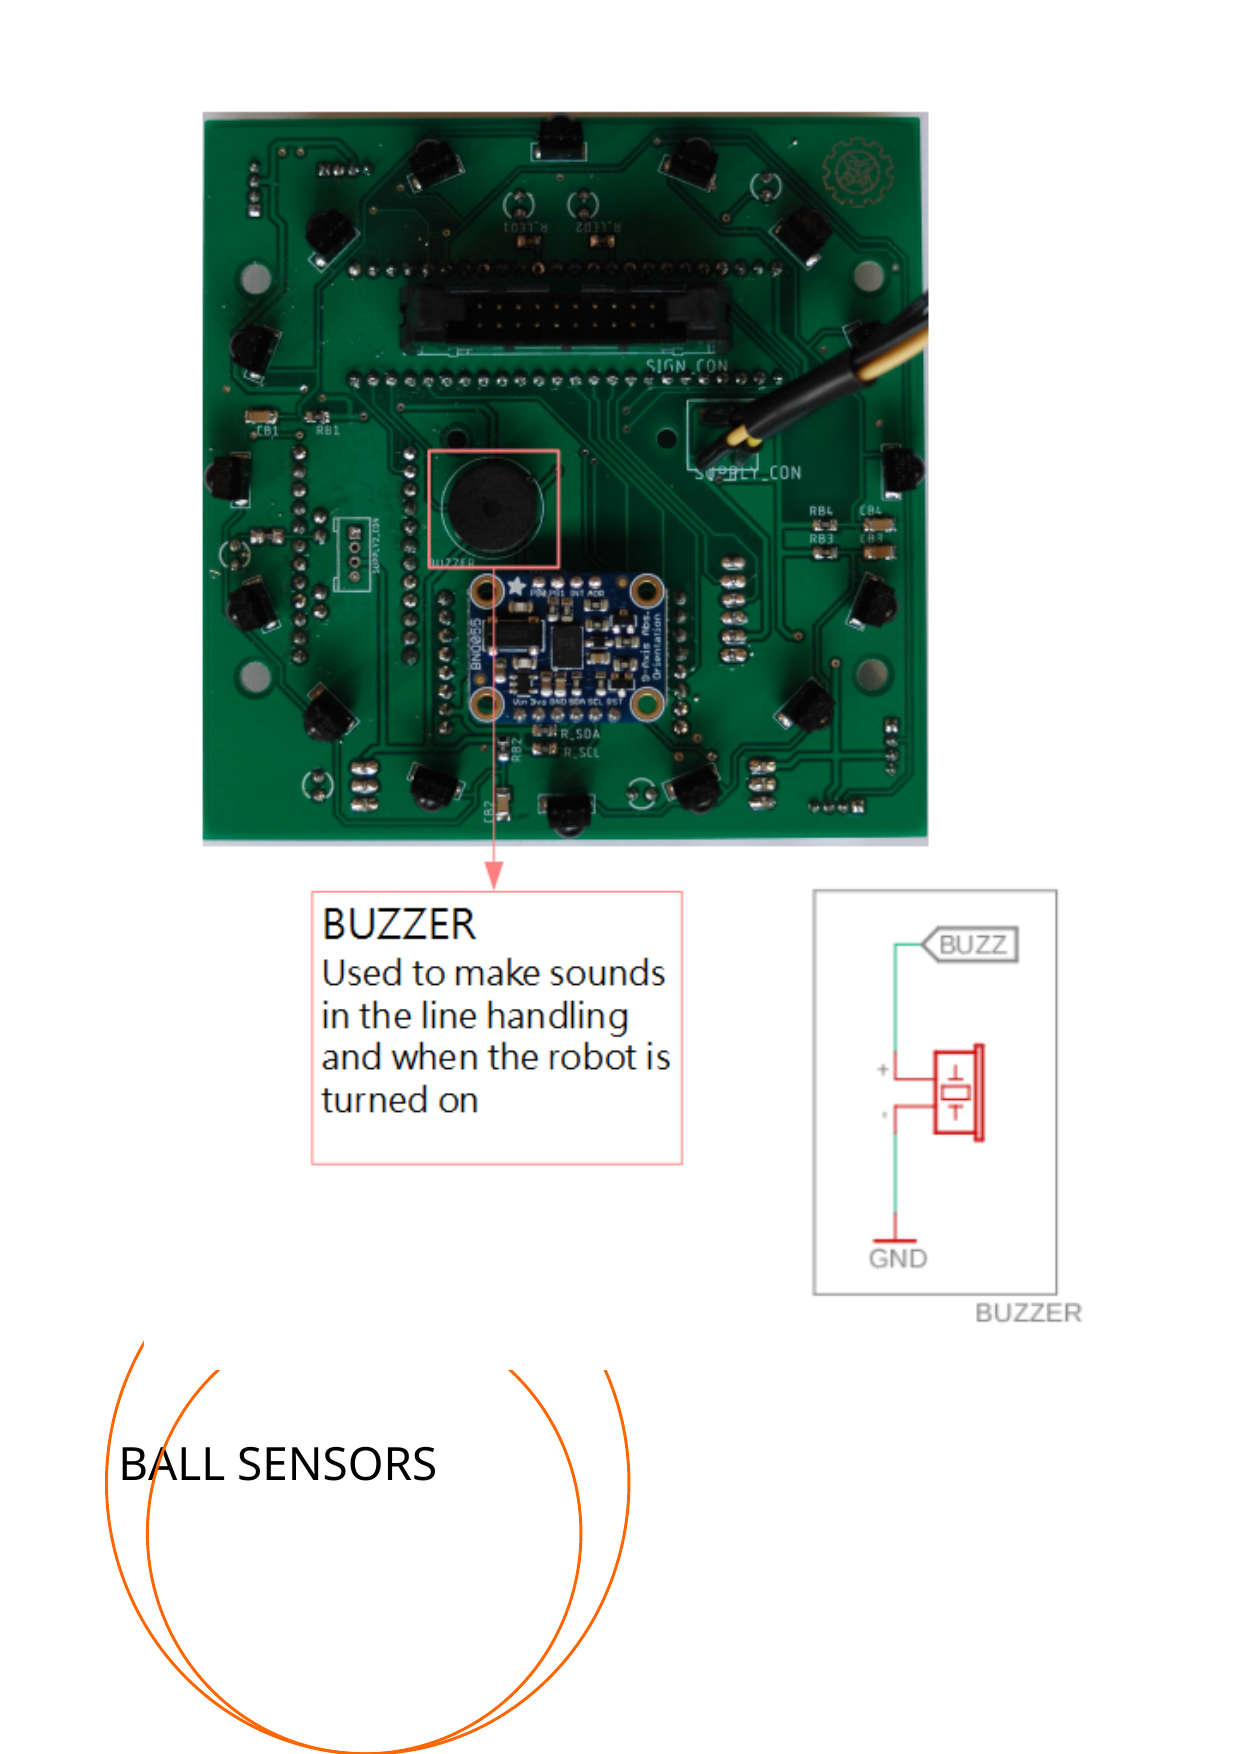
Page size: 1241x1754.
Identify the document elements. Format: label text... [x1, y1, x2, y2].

text BALL SENSORS [118, 1432, 169, 1494]
picture [143, 90, 1097, 1370]
text BALL SENSORS [153, 1432, 575, 1494]
text BALL SENSORS [626, 1432, 1122, 1494]
text BALL SENSORS [559, 1432, 627, 1494]
